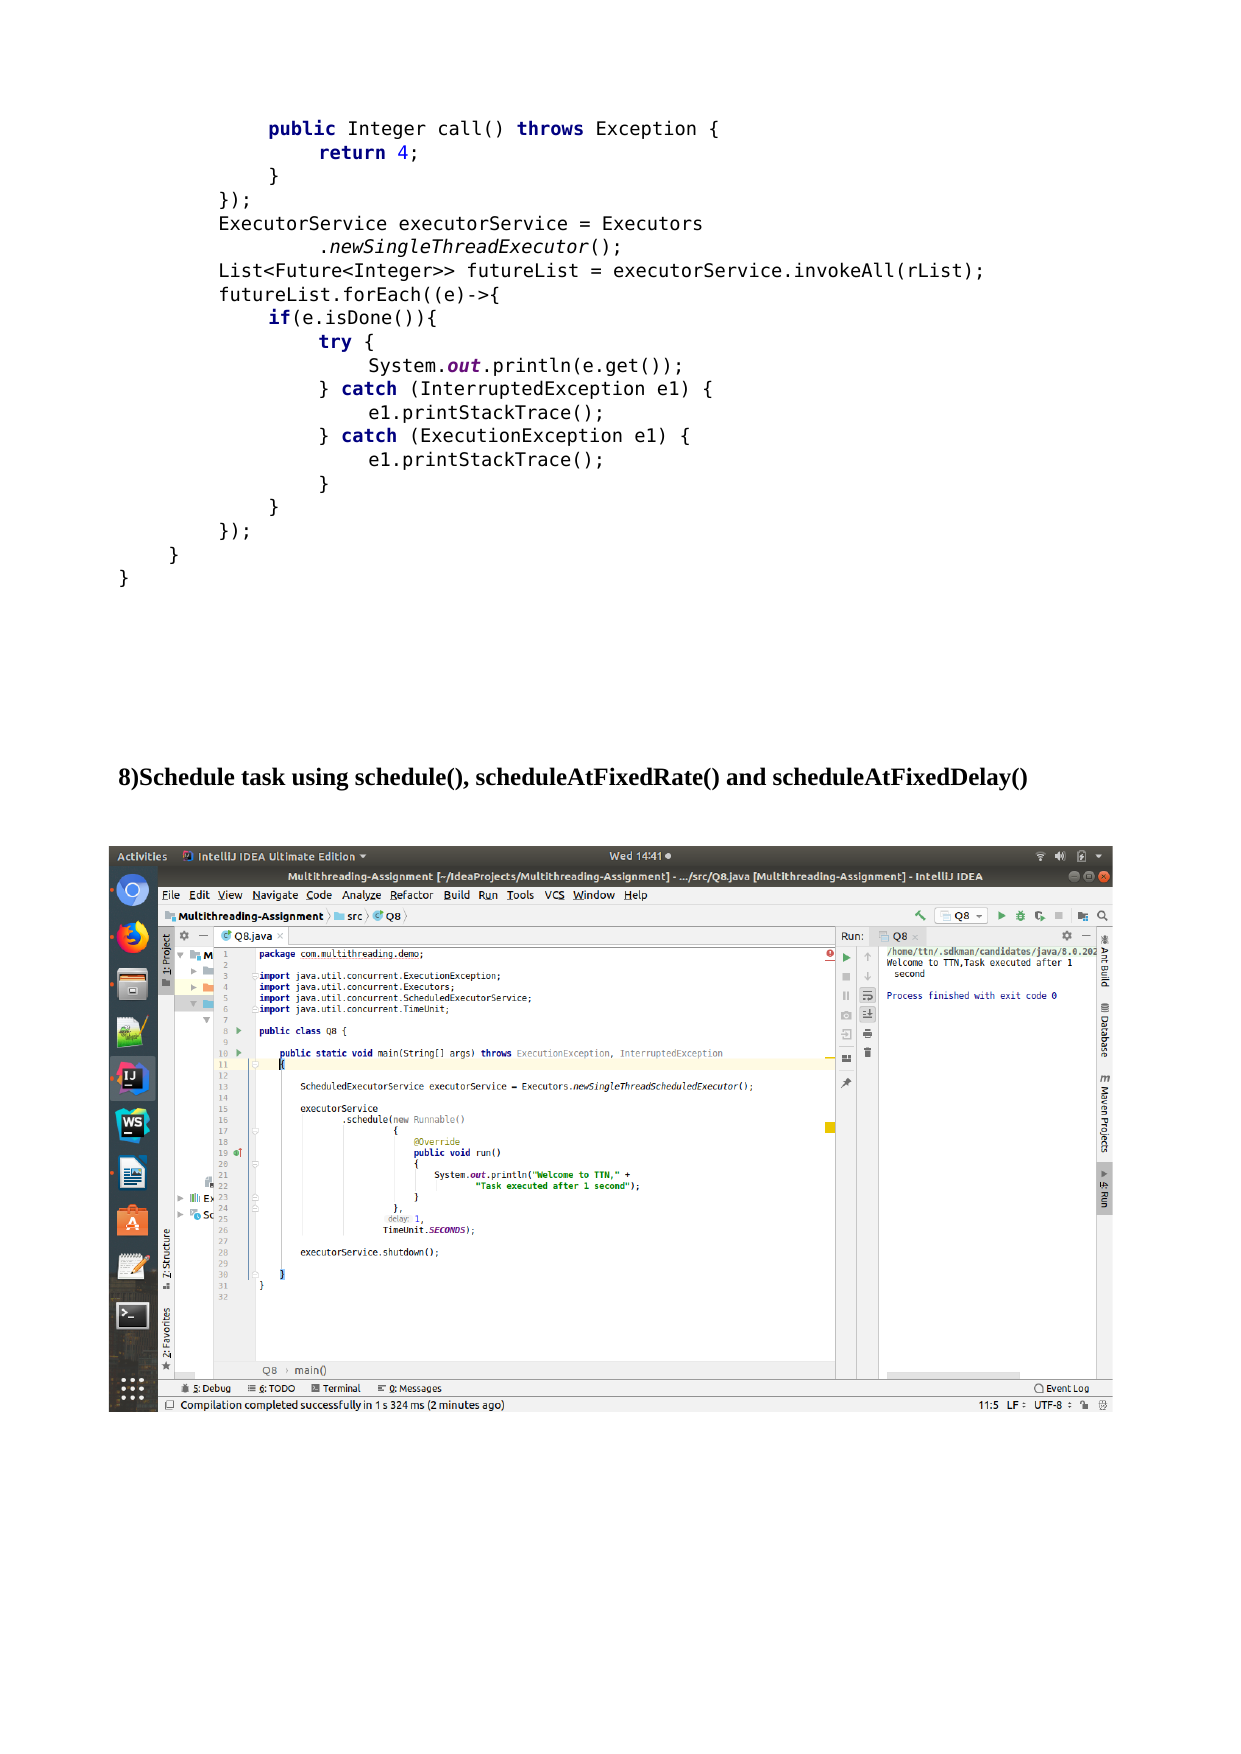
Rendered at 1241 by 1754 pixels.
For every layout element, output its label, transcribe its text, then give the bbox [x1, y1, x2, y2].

text futureList.forEach((e)->{ [118, 284, 1122, 307]
text public Integer call() throws Exception { [118, 118, 1122, 142]
text try { [118, 331, 1122, 354]
text } catch (ExecutionException e1) { [118, 426, 1122, 449]
text } [118, 496, 1122, 520]
text System.out.println(e.get()); [118, 354, 1122, 378]
text e1.printStackTrace(); [118, 449, 1122, 473]
text if(e.isDone()){ [118, 307, 1122, 331]
text .newSingleThreadExecutor(); [118, 236, 1122, 260]
picture [108, 846, 1113, 1412]
text 8)Schedule task using schedule(), scheduleAtFixedRate() and scheduleAtFixedDelay() [118, 762, 1122, 791]
text } [118, 567, 1122, 589]
text } [118, 473, 1122, 496]
text } [118, 165, 1122, 189]
text return 4; [118, 142, 1122, 165]
text }); [118, 520, 1122, 544]
text } catch (InterruptedException e1) { [118, 378, 1122, 402]
text } [118, 544, 1122, 567]
text e1.printStackTrace(); [118, 402, 1122, 426]
text List<Future<Integer>> futureList = executorService.invokeAll(rList); [118, 260, 1122, 284]
text ExecutorService executorService = Executors [118, 213, 1122, 236]
text }); [118, 189, 1122, 213]
